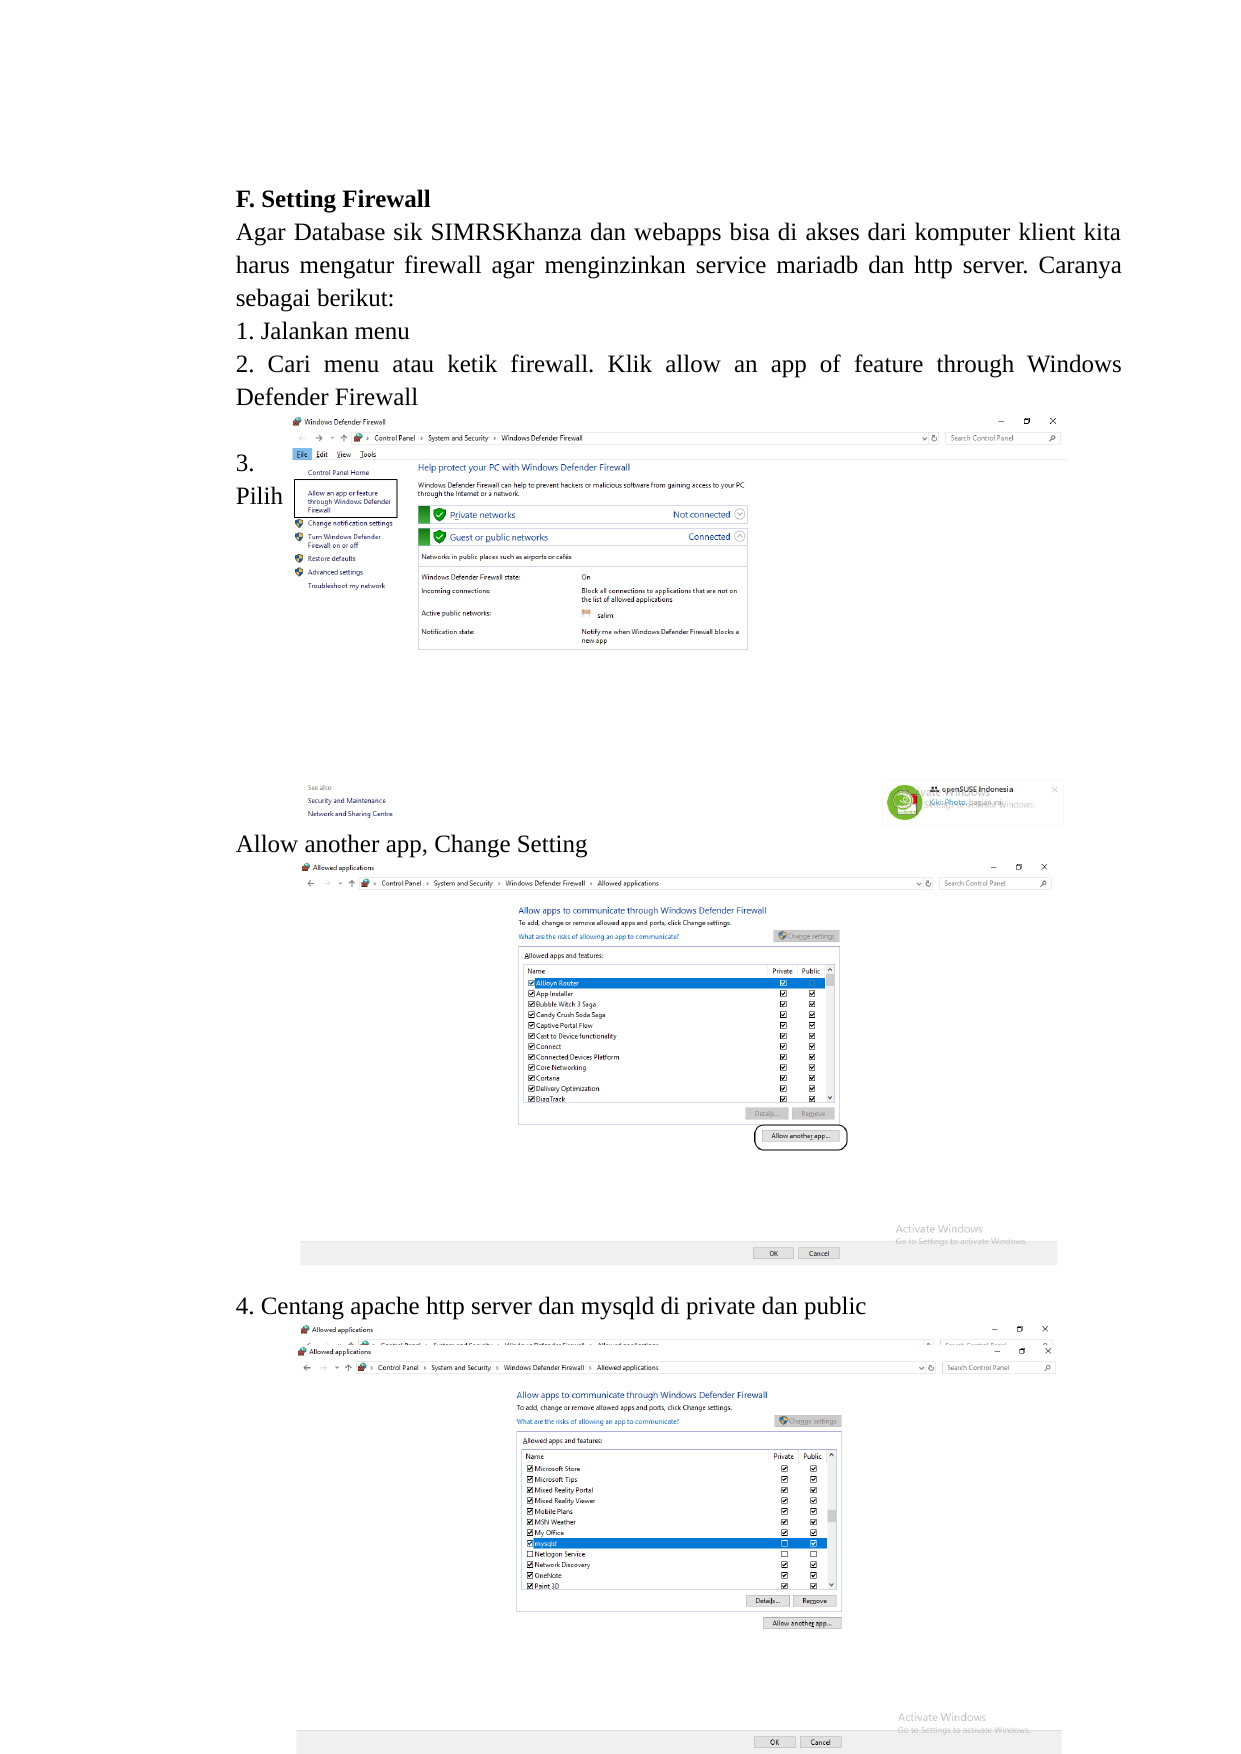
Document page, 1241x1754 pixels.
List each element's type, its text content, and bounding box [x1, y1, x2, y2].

text F. Setting Firewall [236, 184, 1122, 213]
text Allow another app, Change Setting [236, 547, 1122, 857]
picture [291, 415, 1067, 829]
picture [300, 861, 1058, 1265]
text Agar Database sik SIMRSKhanza dan webapps bisa di akses dari komputer klient kita harus mengatur firewall agar menginzinkan service mariadb dan http server. Caranya sebagai berikut: [236, 217, 1122, 312]
picture [296, 1323, 1062, 1754]
text 4. Centang apache http server dan mysqld di private dan public [236, 1291, 1122, 1320]
text [1067, 448, 1122, 510]
text 2. Cari menu atau ketik firewall. Klik allow an app of feature through Windows Defender Firewall [236, 349, 1122, 411]
text 3. Pilih [236, 448, 291, 510]
text 1. Jalankan menu [236, 316, 1122, 345]
